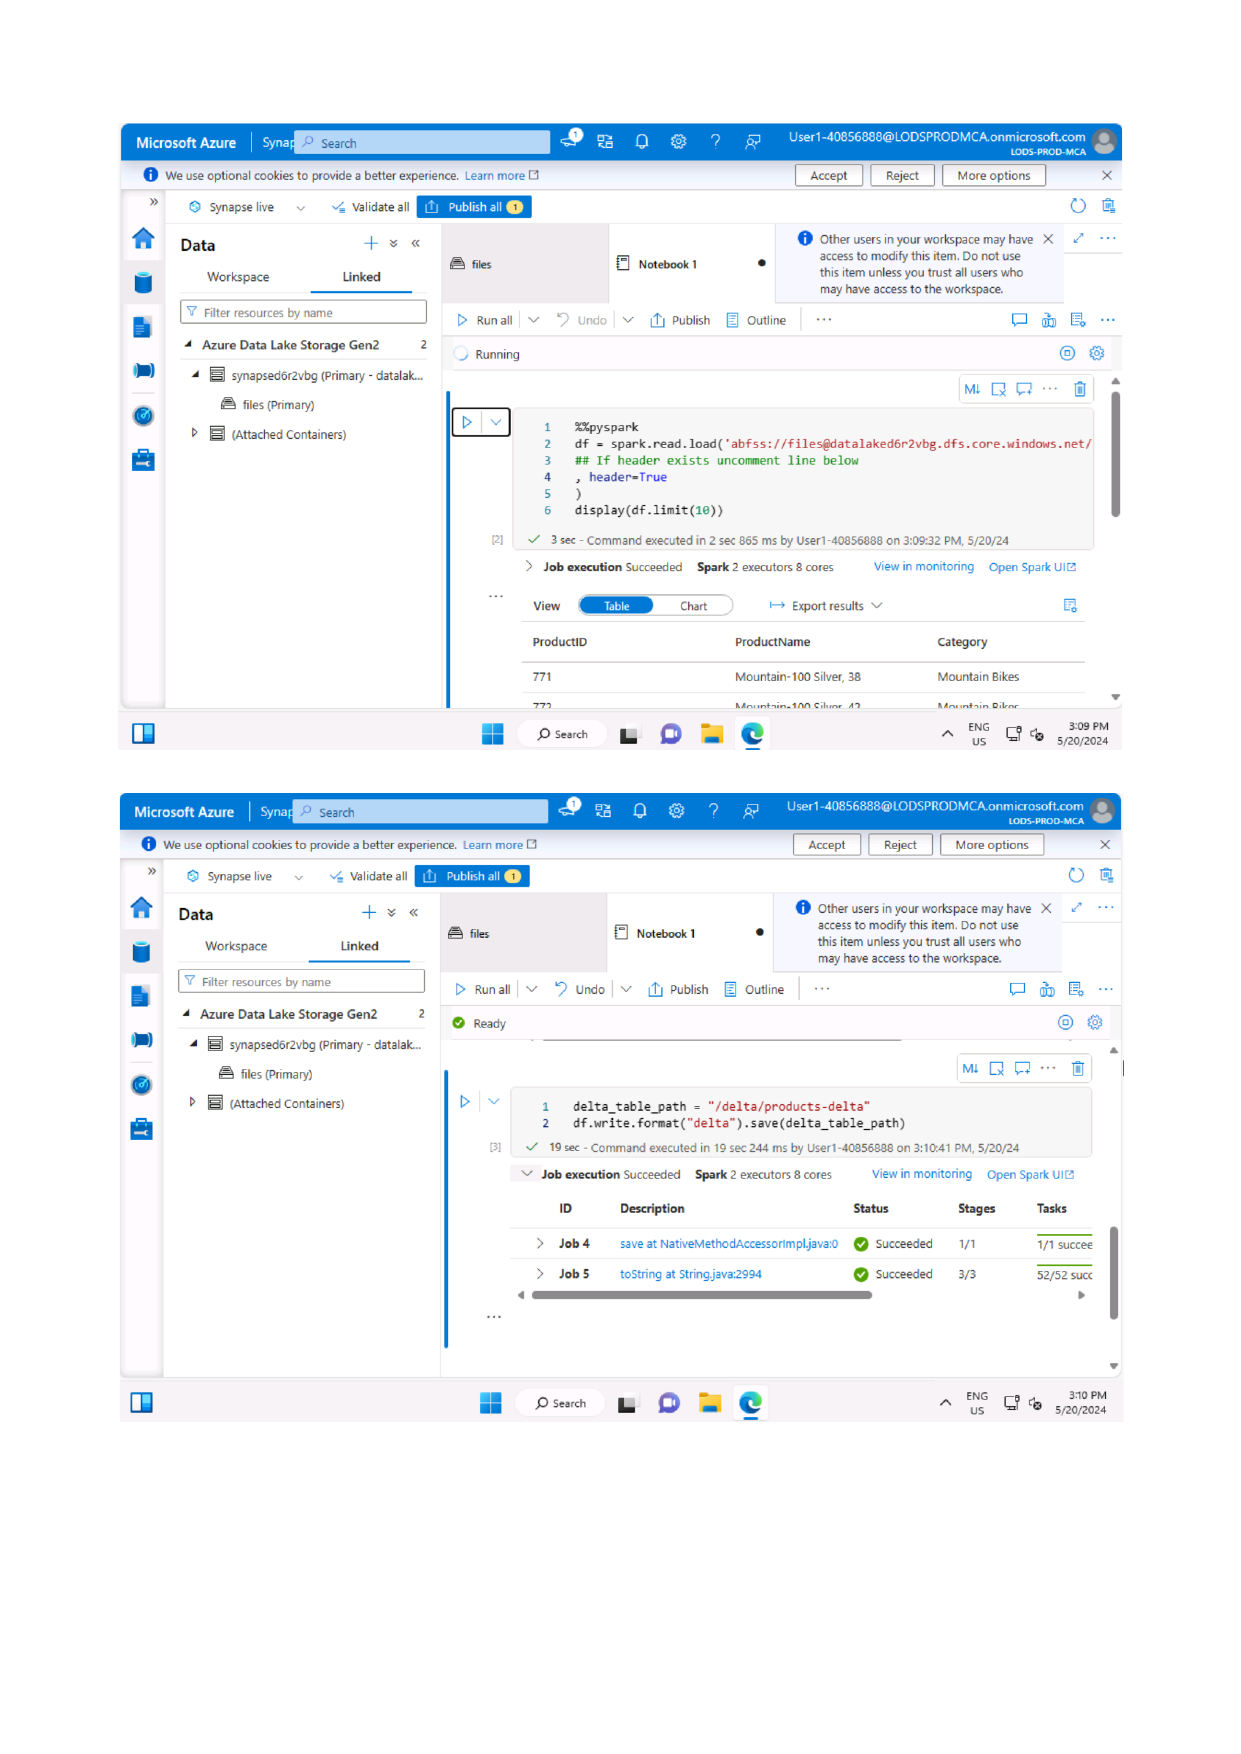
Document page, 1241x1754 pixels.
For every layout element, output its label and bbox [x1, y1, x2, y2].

picture [119, 793, 1124, 1422]
picture [118, 123, 1123, 750]
